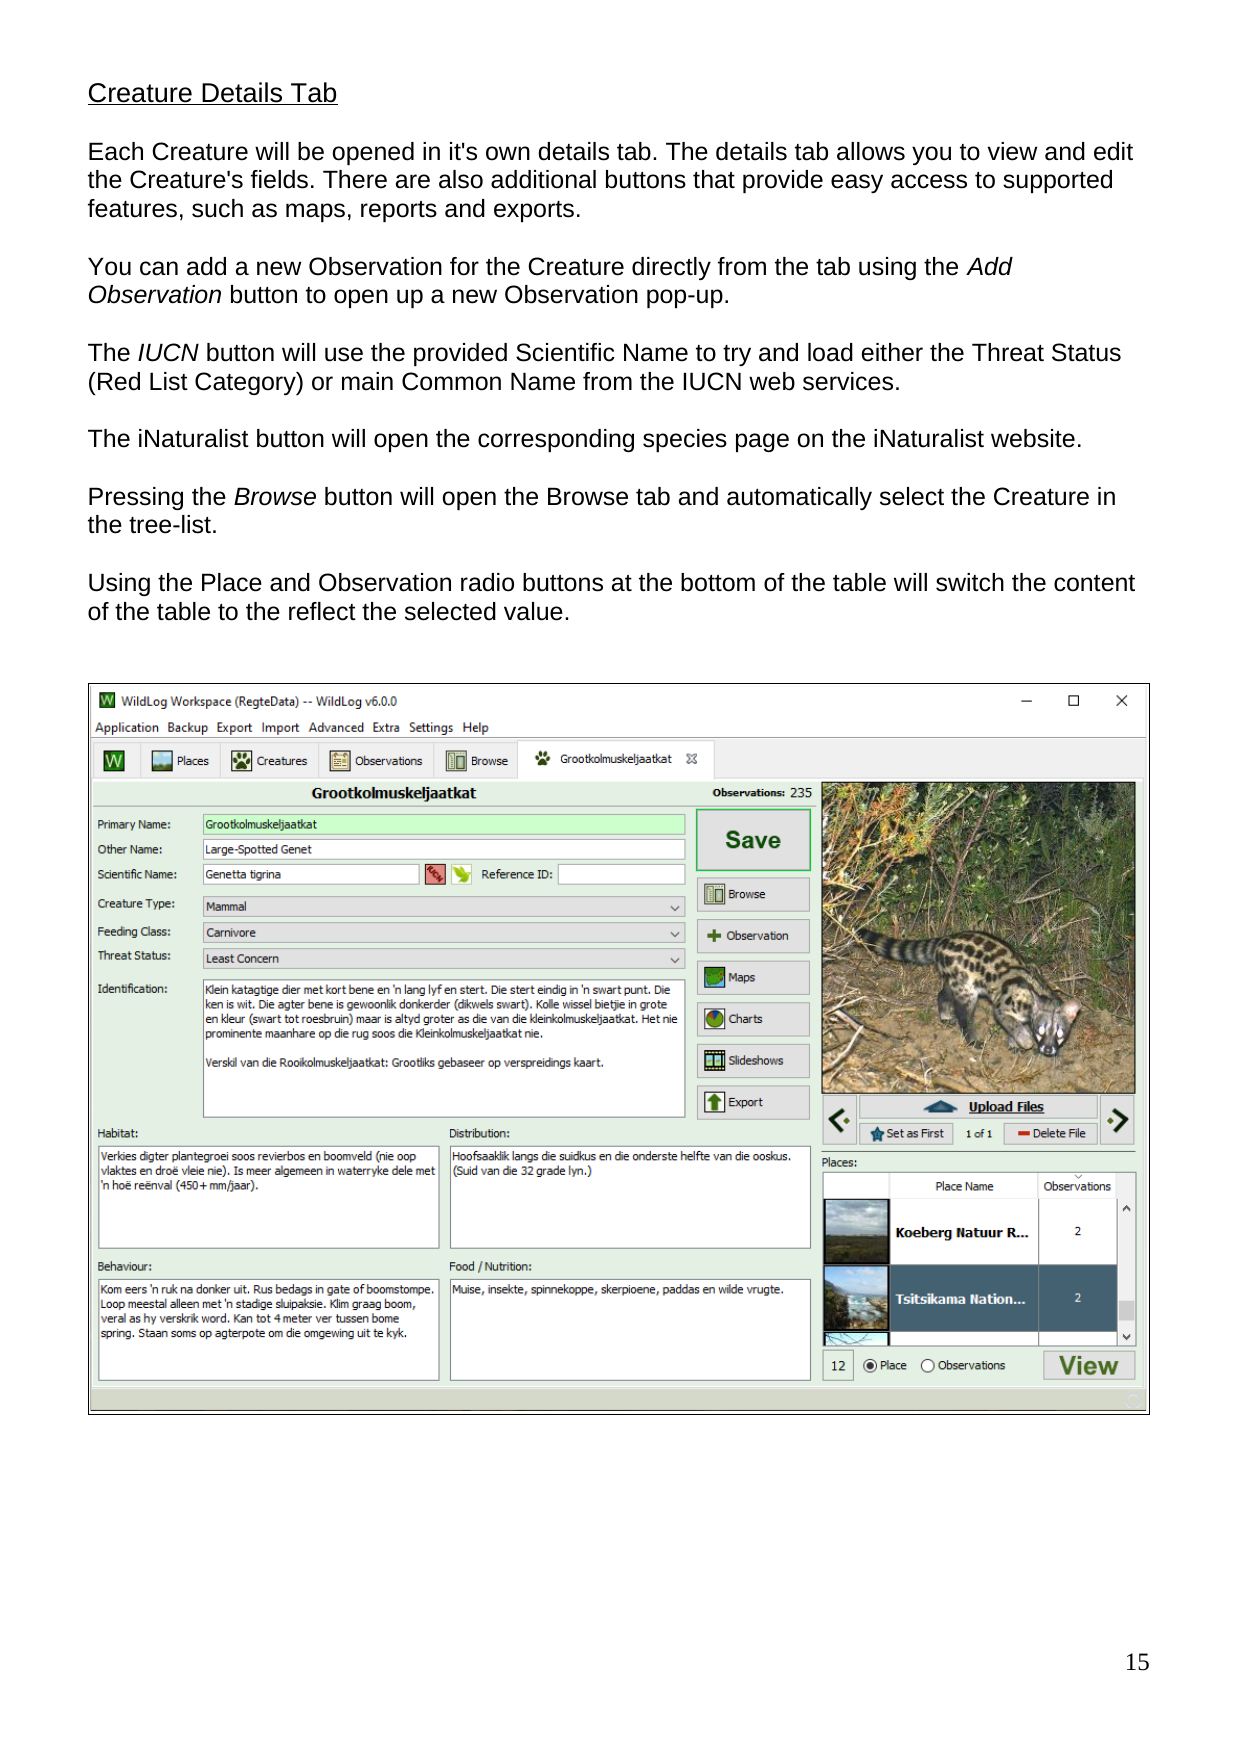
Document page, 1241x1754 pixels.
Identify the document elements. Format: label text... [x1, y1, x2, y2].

text You can add a new Observation for the Creature directly from the tab using the Add Observation button to open up a new Observation pop-up. [87, 252, 1149, 309]
text Each Creature will be opened in it's own details tab. The details tab allows you to view and edit the Creature's fields. There are also additional buttons that provide easy access to supported features, such as maps, reports and exports. [87, 137, 1149, 223]
text The iNaturalist button will open the corresponding species page on the iNaturalist website. [87, 424, 1149, 453]
text The IUCN button will use the provided Scientific Name to try and load either the Threat Status (Red List Category) or main Common Name from the IUCN web services. [87, 338, 1149, 395]
subtitle Creature Details Tab [87, 77, 1149, 108]
picture [90, 686, 1147, 1411]
text Pressing the Browse button will open the Browse tab and automatically select the Creature in the tree-list. [87, 482, 1149, 539]
text Using the Place and Observation radio buttons at the bottom of the table will switch the content of the table to the reflect the selected value. [87, 568, 1149, 625]
